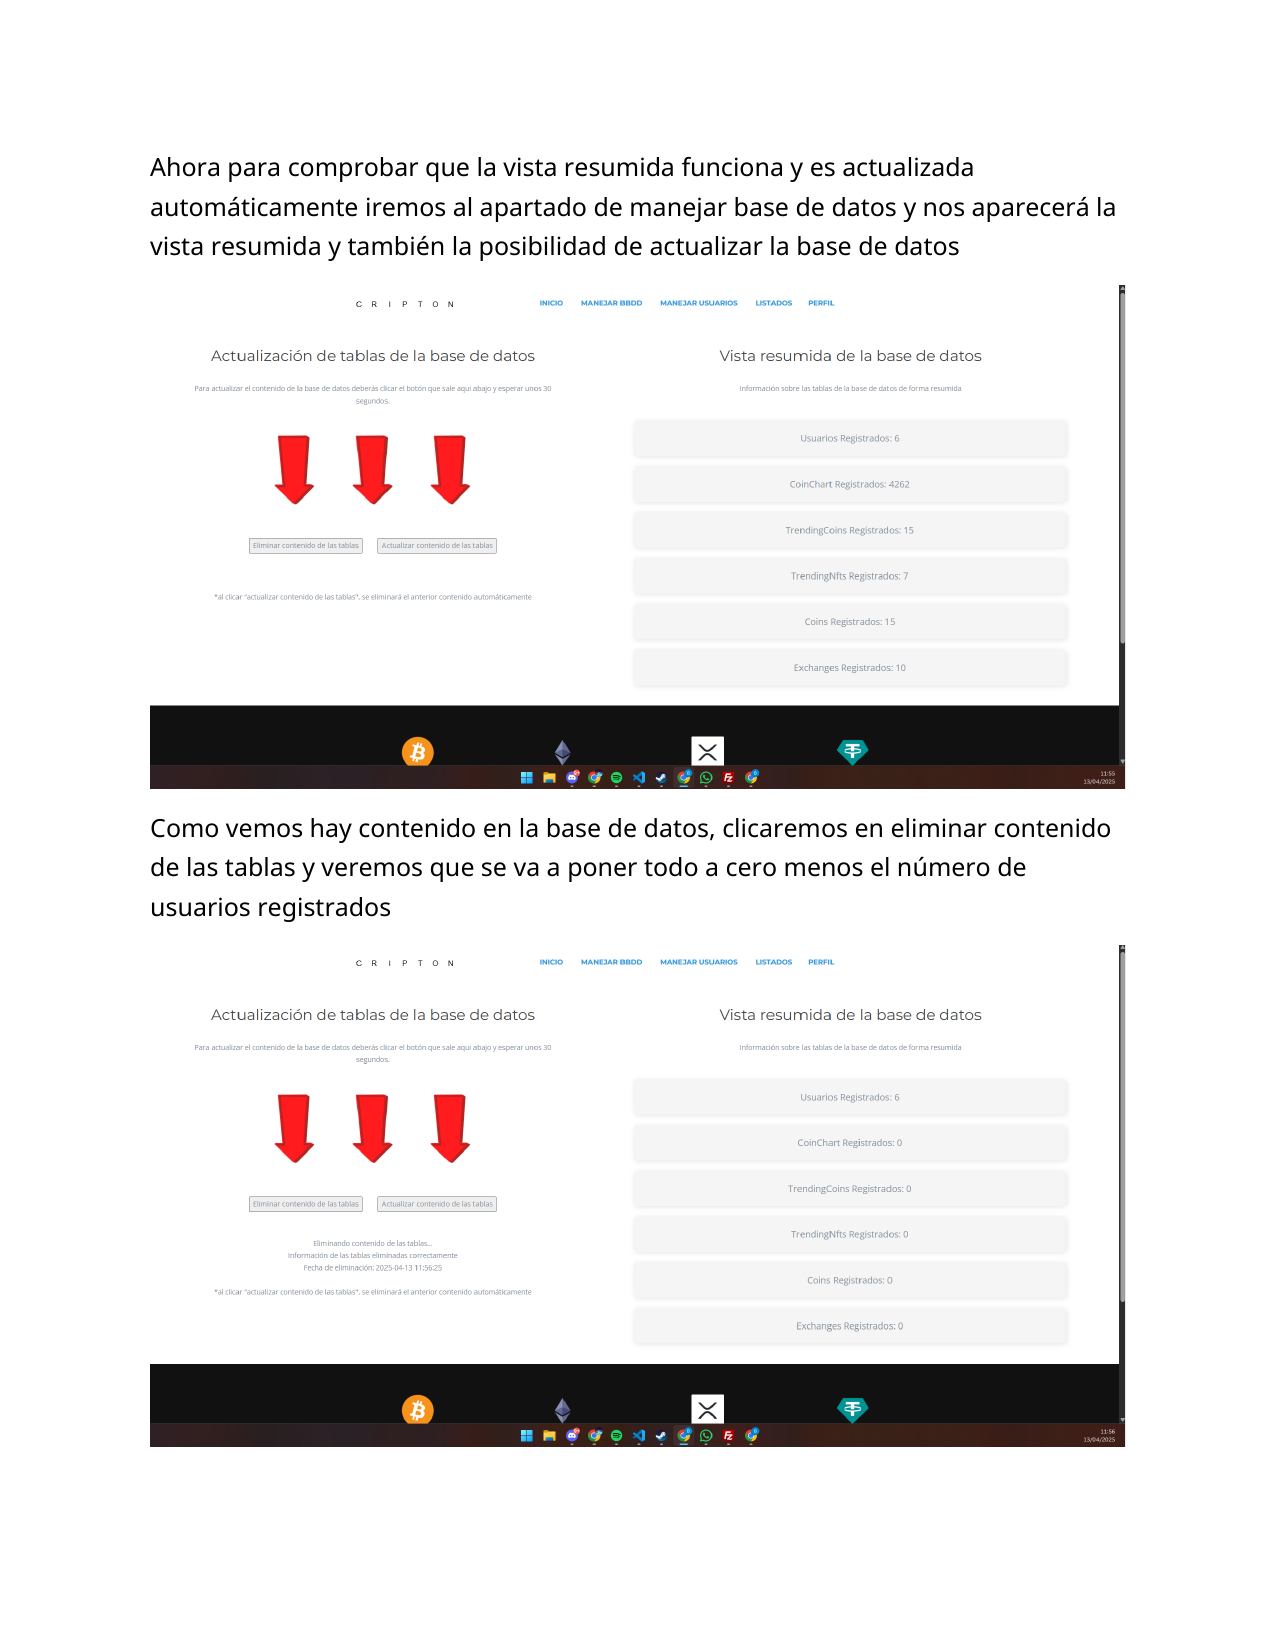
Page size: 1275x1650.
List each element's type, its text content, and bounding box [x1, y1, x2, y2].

text Ahora para comprobar que la vista resumida funciona y es actualizada automáticamente iremos al apartado de manejar base de datos y nos aparecerá la vista resumida y también la posibilidad de actualizar la base de datos [150, 150, 1125, 263]
text Como vemos hay contenido en la base de datos, clicaremos en eliminar contenido de las tablas y veremos que se va a poner todo a cero menos el número de usuarios registrados [150, 810, 1125, 923]
